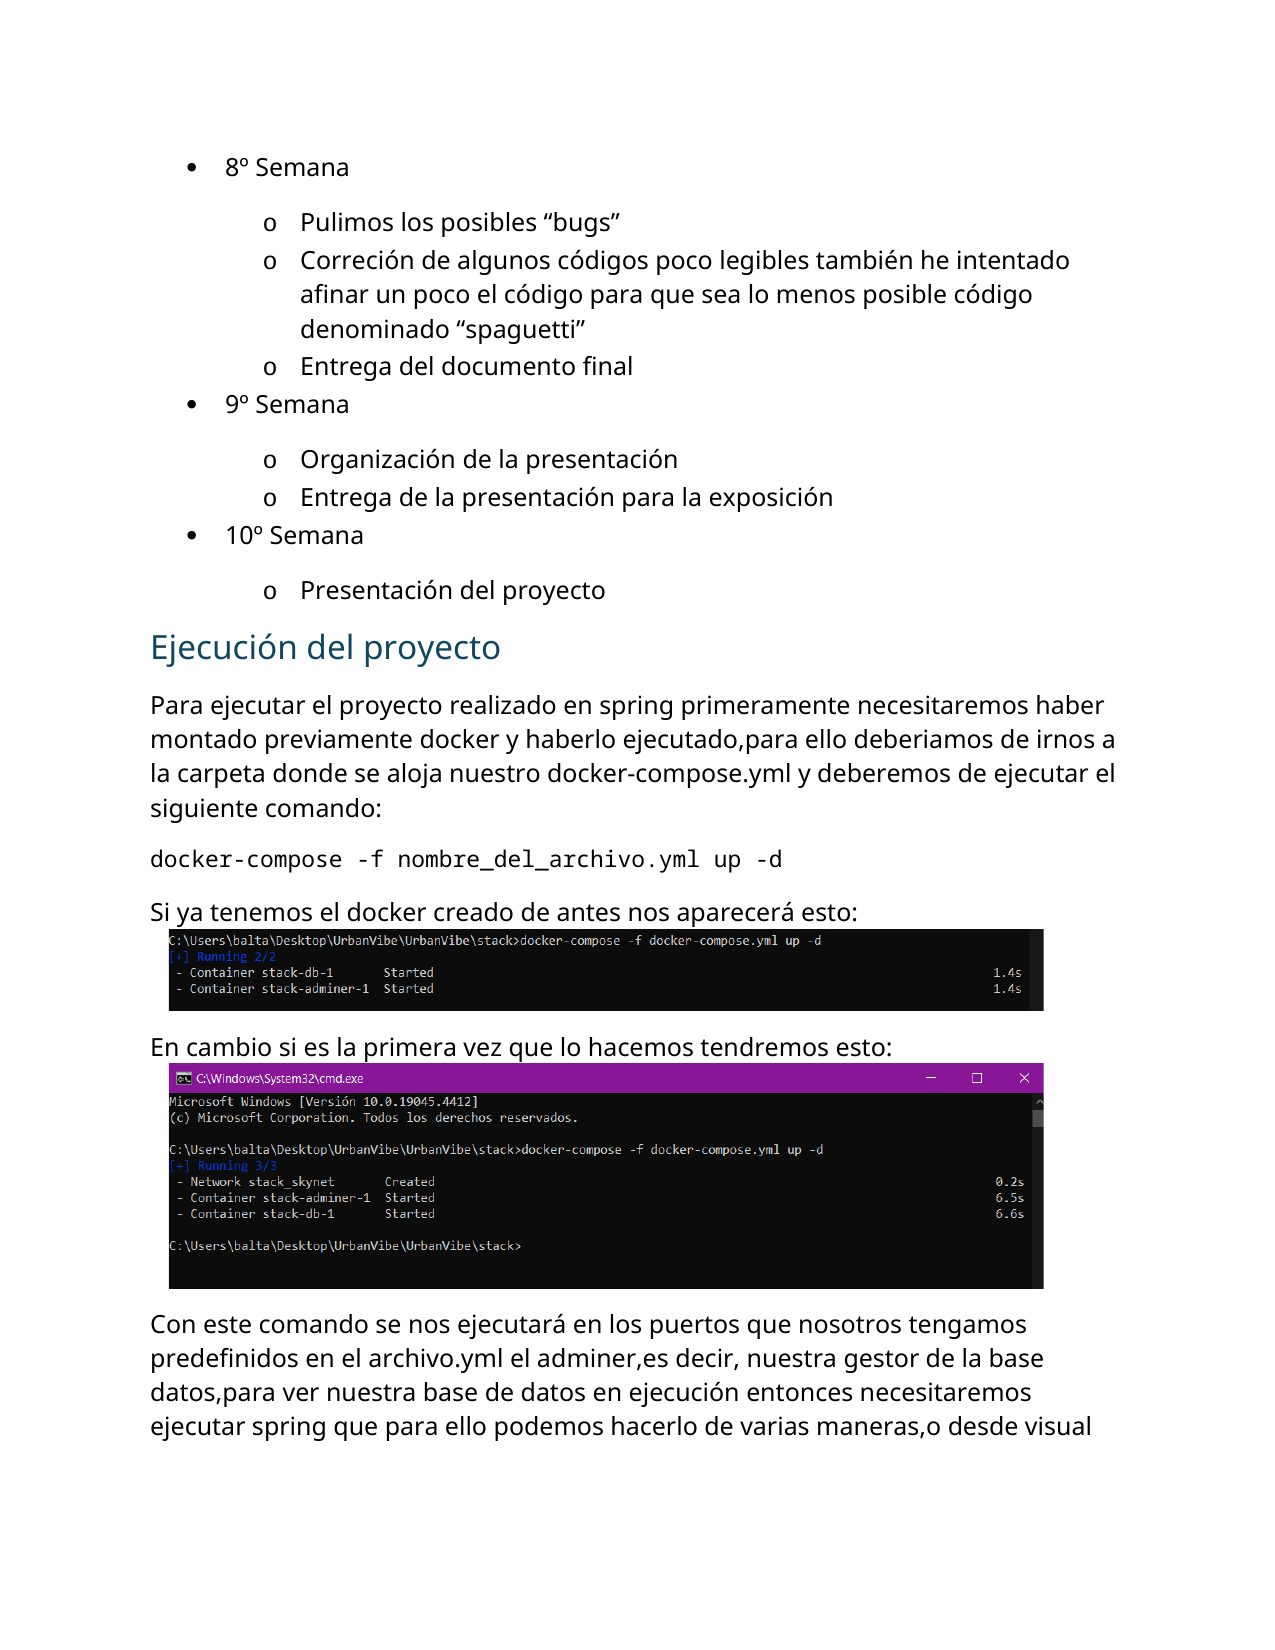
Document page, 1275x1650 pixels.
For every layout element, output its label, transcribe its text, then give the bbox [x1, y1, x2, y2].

list 10º Semana [187, 518, 1125, 552]
list 9º Semana [187, 387, 1125, 421]
list Entrega del documento final [262, 349, 1125, 383]
list Correción de algunos códigos poco legibles también he intentado afinar un poco el código para que sea lo menos posible código denominado “spaguetti” [262, 243, 1125, 345]
text docker-compose -f nombre_del_archivo.yml up -d [150, 843, 1125, 874]
text Si ya tenemos el docker creado de antes nos aparecerá esto: [150, 895, 1125, 1010]
list Pulimos los posibles “bugs” [262, 205, 1125, 239]
text Para ejecutar el proyecto realizado en spring primeramente necesitaremos haber montado previamente docker y haberlo ejecutado,para ello deberiamos de irnos a la carpeta donde se aloja nuestro docker-compose.yml y deberemos de ejecutar el siguiente comando: [150, 688, 1125, 824]
subtitle Ejecución del proyecto [150, 624, 1125, 669]
picture [168, 1063, 1044, 1289]
text Con este comando se nos ejecutará en los puertos que nosotros tengamos predefinidos en el archivo.yml el adminer,es decir, nuestra gestor de la base datos,para ver nuestra base de datos en ejecución entonces necesitaremos ejecutar spring que para ello podemos hacerlo de varias maneras,o desde visual [150, 1307, 1125, 1443]
list Organización de la presentación [262, 442, 1125, 476]
list Presentación del proyecto [262, 573, 1125, 607]
list Entrega de la presentación para la exposición [262, 480, 1125, 514]
picture [168, 929, 1044, 1011]
list 8º Semana [187, 150, 1125, 184]
text En cambio si es la primera vez que lo hacemos tendremos esto: [150, 1029, 1125, 1288]
